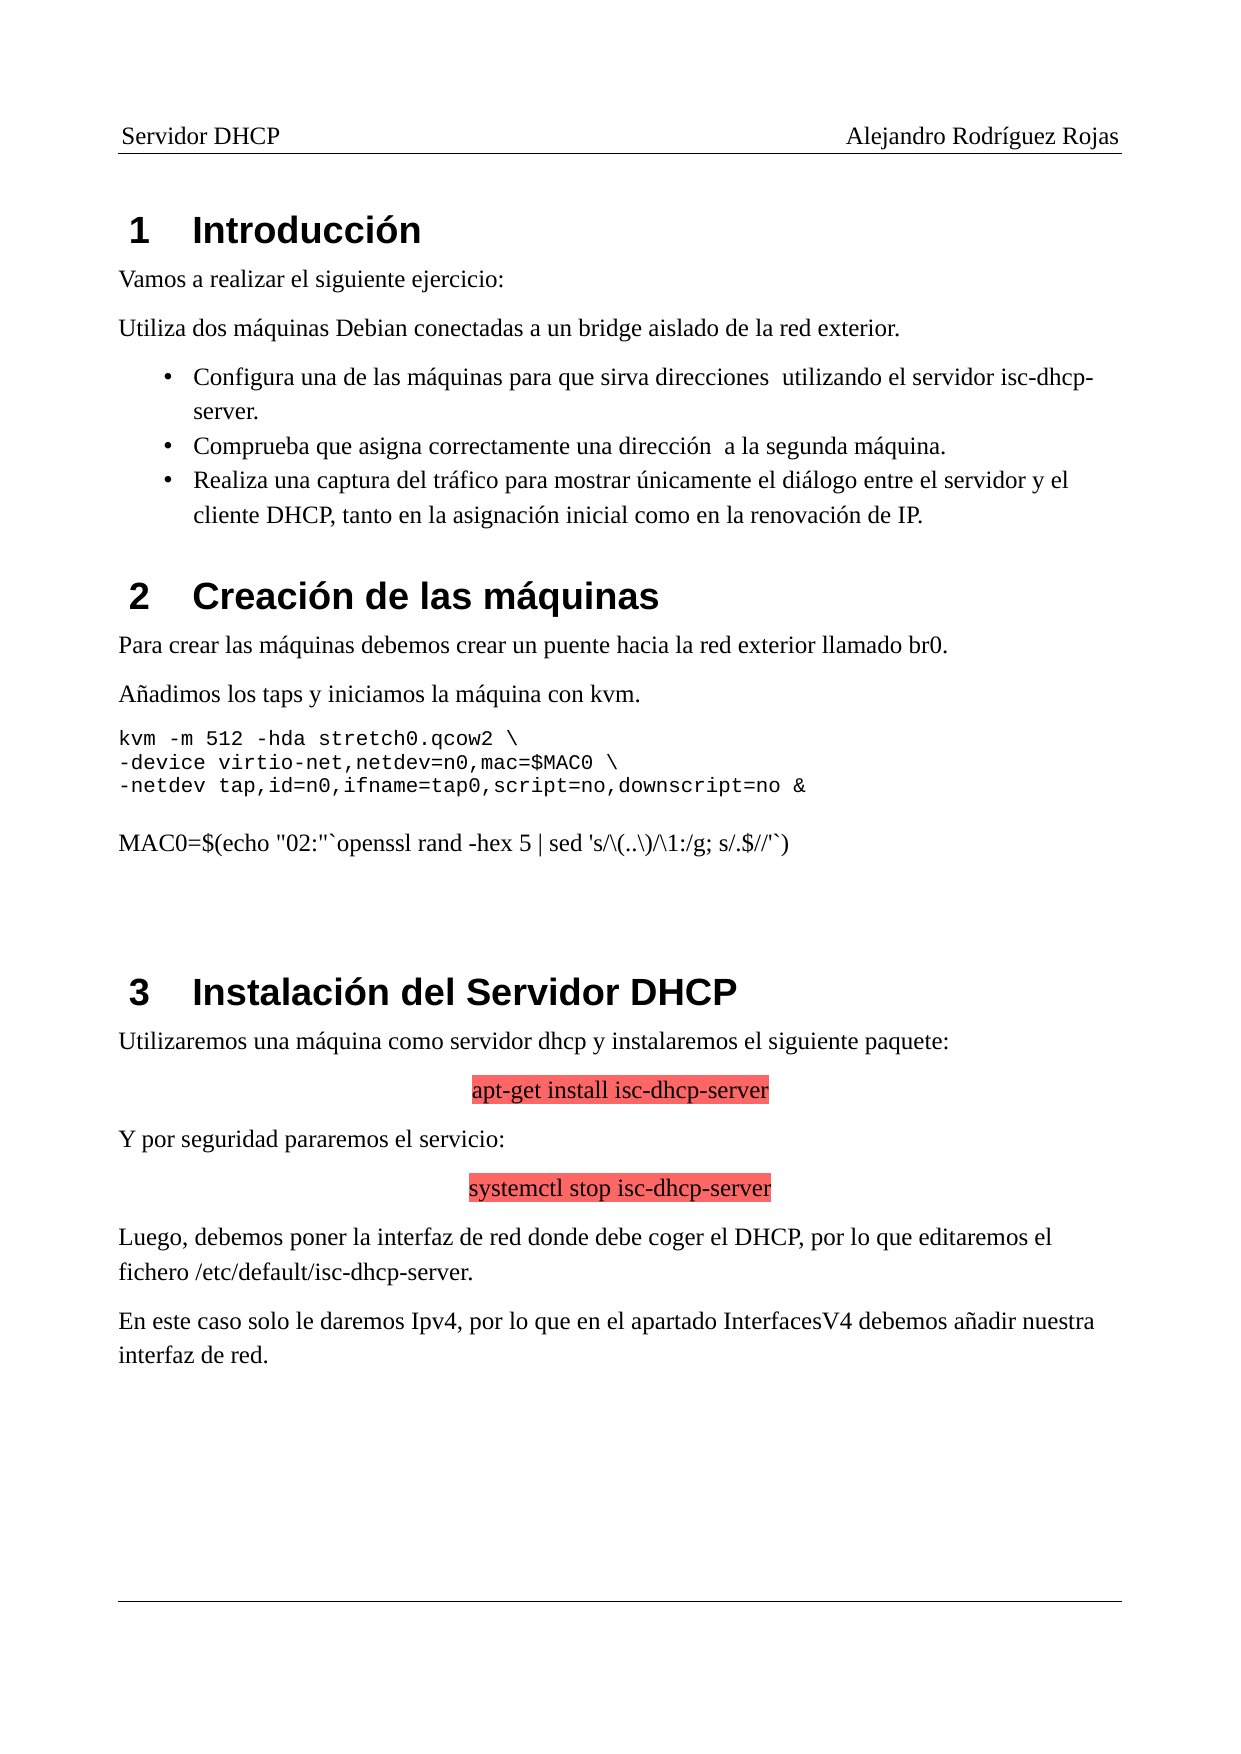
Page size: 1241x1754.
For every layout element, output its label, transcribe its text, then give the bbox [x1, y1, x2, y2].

text systemctl stop isc-dhcp-server [118, 1173, 1122, 1202]
text kvm -m 512 -hda stretch0.qcow2 \ [118, 728, 1122, 752]
text MAC0=$(echo "02:"`openssl rand -hex 5 | sed 's/\(..\)/\1:/g; s/.$//'`) [118, 828, 1122, 857]
text Para crear las máquinas debemos crear un puente hacia la red exterior llamado br0. [118, 630, 1122, 659]
text Vamos a realizar el siguiente ejercicio: [118, 264, 1122, 292]
text Utilizaremos una máquina como servidor dhcp y instalaremos el siguiente paquete: [118, 1026, 1122, 1055]
list Configura una de las máquinas para que sirva direcciones utilizando el servidor isc-dhcp-server. [164, 362, 1122, 425]
subtitle Introducción [118, 207, 1122, 251]
subtitle Creación de las máquinas [118, 574, 1122, 617]
list Comprueba que asigna correctamente una dirección a la segunda máquina. [164, 431, 1122, 459]
text En este caso solo le daremos Ipv4, por lo que en el apartado InterfacesV4 debemos añadir nuestra interfaz de red. [118, 1306, 1122, 1369]
text apt-get install isc-dhcp-server [118, 1075, 1122, 1104]
text -device virtio-net,netdev=n0,mac=$MAC0 \ [118, 752, 1122, 775]
subtitle Instalación del Servidor DHCP [118, 970, 1122, 1013]
text -netdev tap,id=n0,ifname=tap0,script=no,downscript=no & [118, 775, 1122, 799]
text Luego, debemos poner la interfaz de red donde debe coger el DHCP, por lo que editaremos el fichero /etc/default/isc-dhcp-server. [118, 1222, 1122, 1286]
text Utiliza dos máquinas Debian conectadas a un bridge aislado de la red exterior. [118, 313, 1122, 341]
text Y por seguridad pararemos el servicio: [118, 1124, 1122, 1153]
list Realiza una captura del tráfico para mostrar únicamente el diálogo entre el servidor y el cliente DHCP, tanto en la asignación inicial como en la renovación de IP. [164, 465, 1122, 528]
text Añadimos los taps y iniciamos la máquina con kvm. [118, 679, 1122, 708]
